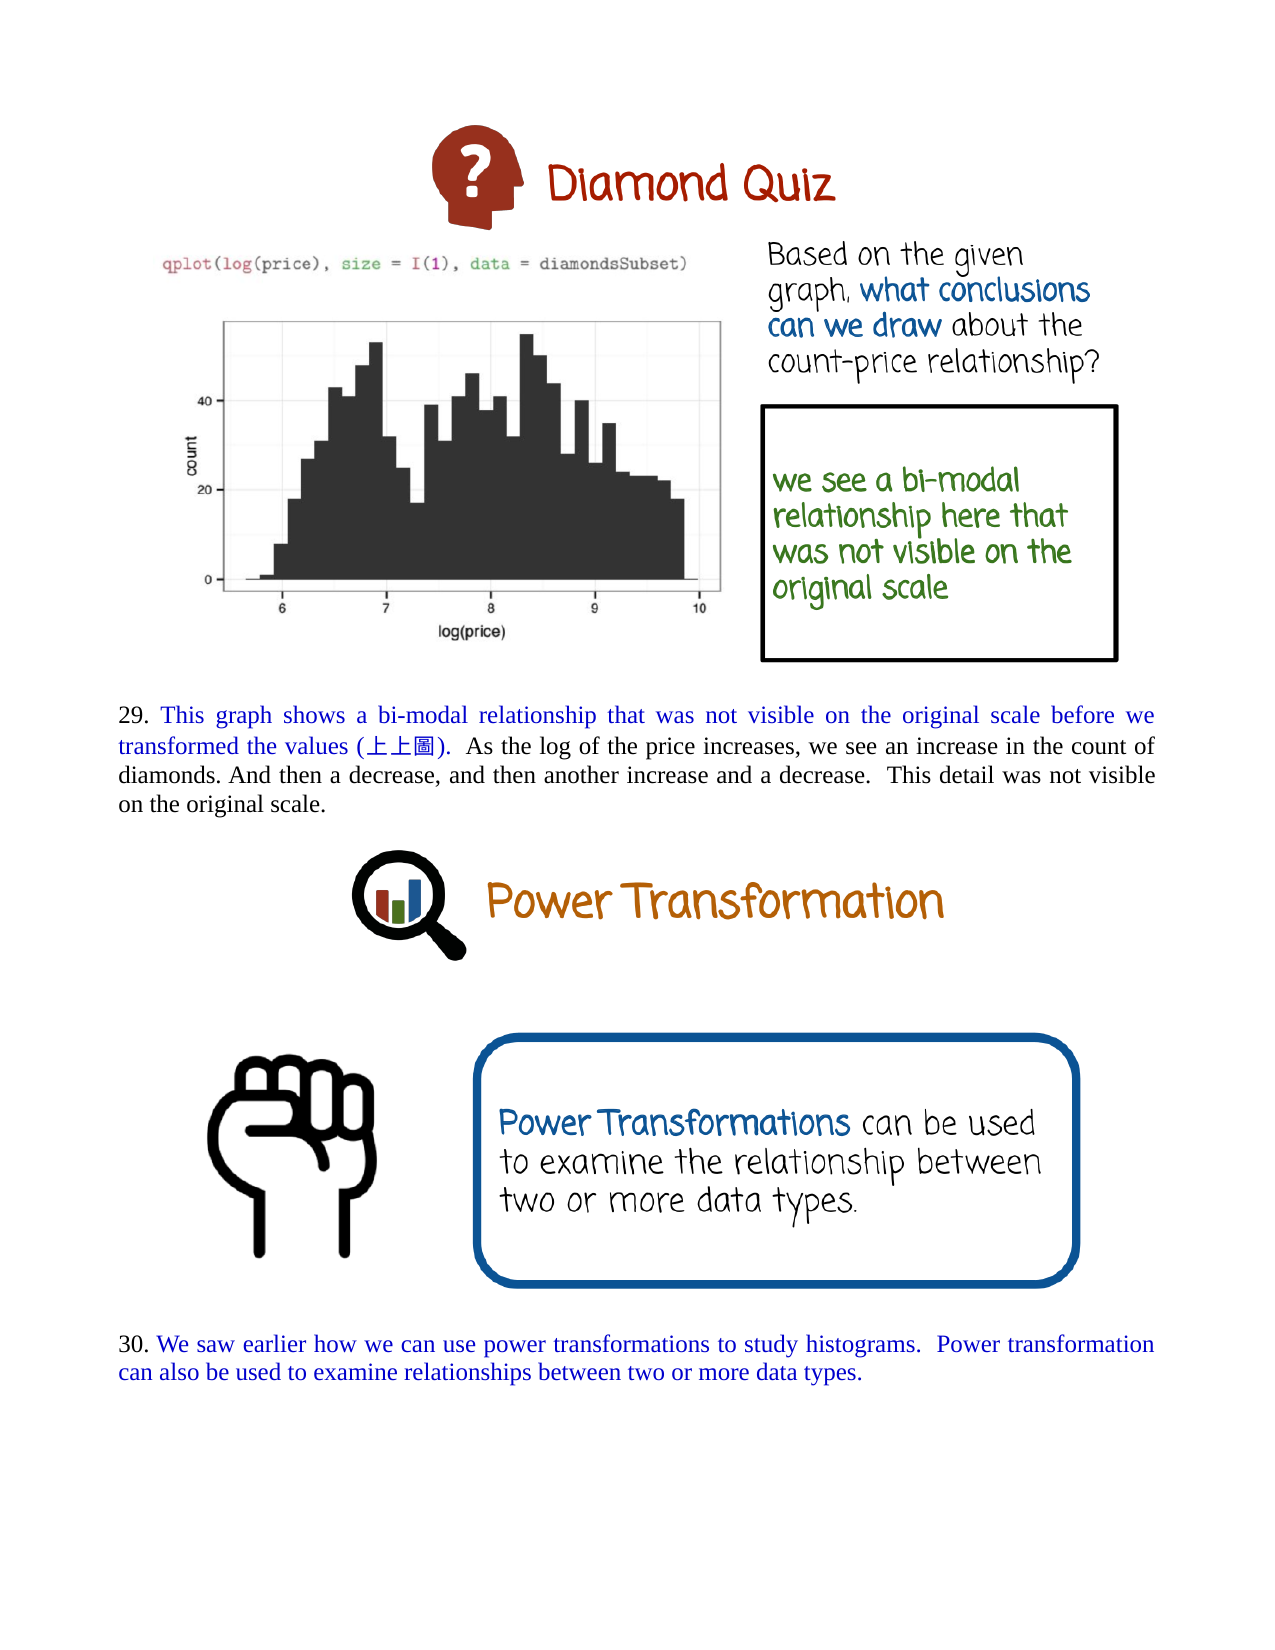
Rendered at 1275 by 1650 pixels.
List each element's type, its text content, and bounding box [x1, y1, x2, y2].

picture [118, 118, 1157, 672]
text 29. This graph shows a bi-modal relationship that was not visible on the original scale before we transformed the values (上上圖). As the log of the price increases, we see an increase in the count of diamonds. And then a decrease, and then another increase and a decrease. This detail was not visible on the original scale. [118, 700, 1157, 818]
picture [118, 846, 1157, 1300]
text 30. We saw earlier how we can use power transformations to study histograms. Power transformation can also be used to examine relationships between two or more data types. [118, 1329, 1157, 1386]
